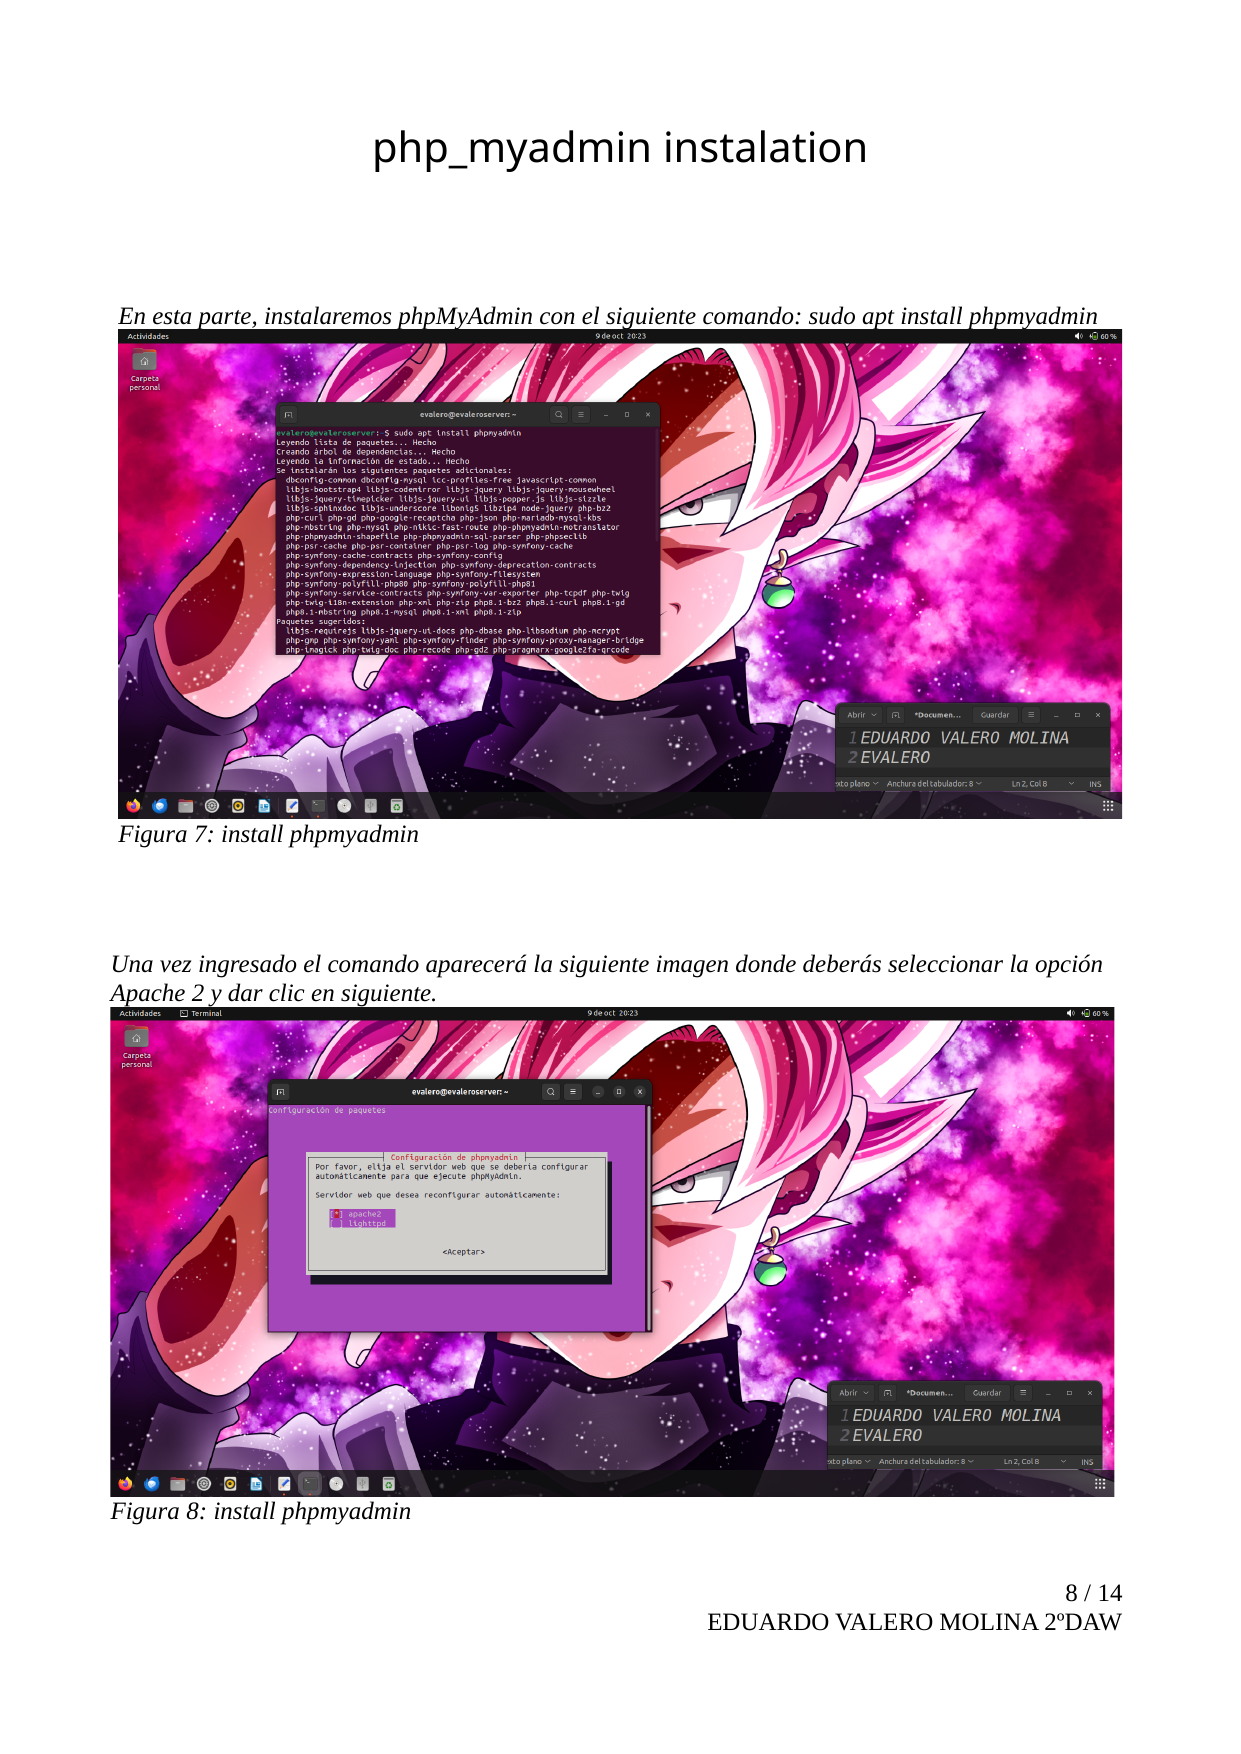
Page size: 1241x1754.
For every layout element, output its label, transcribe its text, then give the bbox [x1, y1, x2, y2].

picture [110, 1007, 1115, 1497]
text En esta parte, instalaremos phpMyAdmin con el siguiente comando: sudo apt install phpmyadmin [118, 301, 1122, 329]
text php_myadmin instalation [118, 118, 1122, 175]
text Figura 7: install phpmyadmin [118, 819, 1122, 848]
picture [118, 329, 1123, 819]
text Una vez ingresado el comando aparecerá la siguiente imagen donde deberás seleccionar la opción Apache 2 y dar clic en siguiente. [110, 949, 1114, 1007]
text Figura 8: install phpmyadmin [110, 1497, 1114, 1525]
